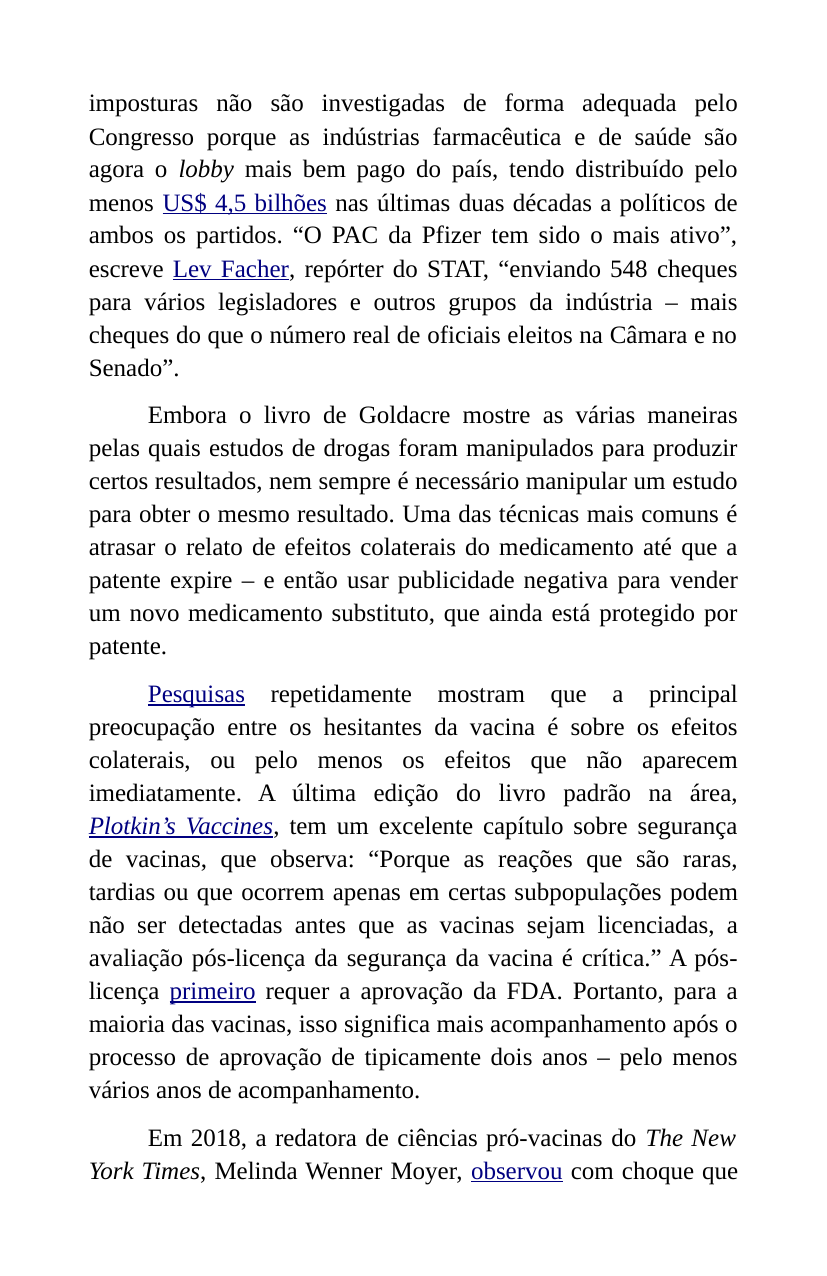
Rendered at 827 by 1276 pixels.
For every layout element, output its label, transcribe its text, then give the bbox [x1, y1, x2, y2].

text imposturas não são investigadas de forma adequada pelo Congresso porque as indústrias farmacêutica e de saúde são agora o lobby mais bem pago do país, tendo distribuído pelo menos US$ 4,5 bilhões nas últimas duas décadas a políticos de ambos os partidos. “O PAC da Pfizer tem sido o mais ativo”, escreve Lev Facher, repórter do STAT, “enviando 548 cheques para vários legisladores e outros grupos da indústria – mais cheques do que o número real de oficiais eleitos na Câmara e no Senado”. [88, 88, 738, 381]
text Pesquisas repetidamente mostram que a principal preocupação entre os hesitantes da vacina é sobre os efeitos colaterais, ou pelo menos os efeitos que não aparecem imediatamente. A última edição do livro padrão na área, Plotkin’s Vaccines, tem um excelente capítulo sobre segurança de vacinas, que observa: “Porque as reações que são raras, tardias ou que ocorrem apenas em certas subpopulações podem não ser detectadas antes que as vacinas sejam licenciadas, a avaliação pós-licença da segurança da vacina é crítica.” A pós-licença primeiro requer a aprovação da FDA. Portanto, para a maioria das vacinas, isso significa mais acompanhamento após o processo de aprovação de tipicamente dois anos – pelo menos vários anos de acompanhamento. [88, 679, 738, 1104]
text Em 2018, a redatora de ciências pró-vacinas do The New York Times, Melinda Wenner Moyer, observou com choque que [88, 1123, 738, 1185]
text Embora o livro de Goldacre mostre as várias maneiras pelas quais estudos de drogas foram manipulados para produzir certos resultados, nem sempre é necessário manipular um estudo para obter o mesmo resultado. Uma das técnicas mais comuns é atrasar o relato de efeitos colaterais do medicamento até que a patente expire – e então usar publicidade negativa para vender um novo medicamento substituto, que ainda está protegido por patente. [88, 400, 738, 660]
